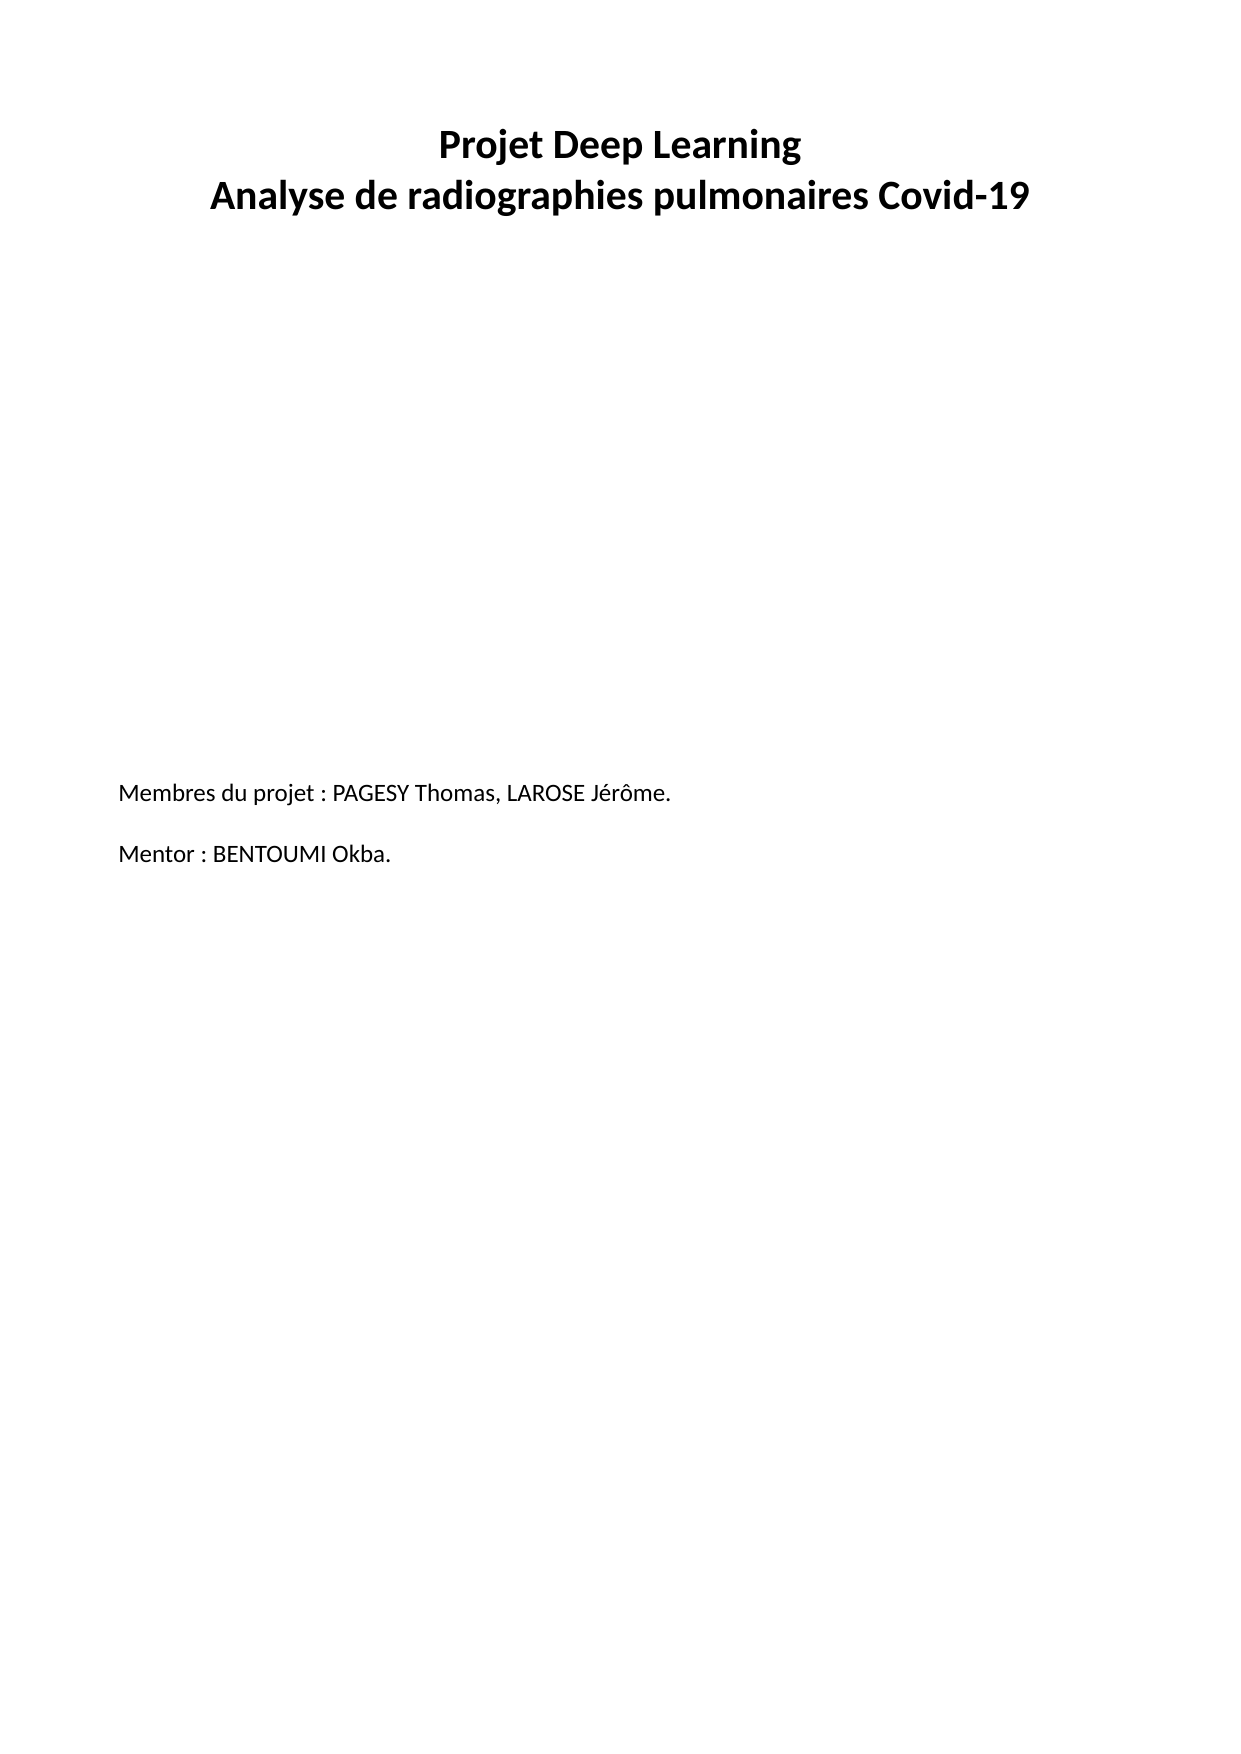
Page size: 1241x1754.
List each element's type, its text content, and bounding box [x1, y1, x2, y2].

text Projet Deep Learning [118, 118, 1122, 169]
text Analyse de radiographies pulmonaires Covid-19 [118, 169, 1122, 220]
text Membres du projet : PAGESY Thomas, LAROSE Jérôme. [118, 777, 1122, 807]
text Mentor : BENTOUMI Okba. [118, 838, 1122, 868]
